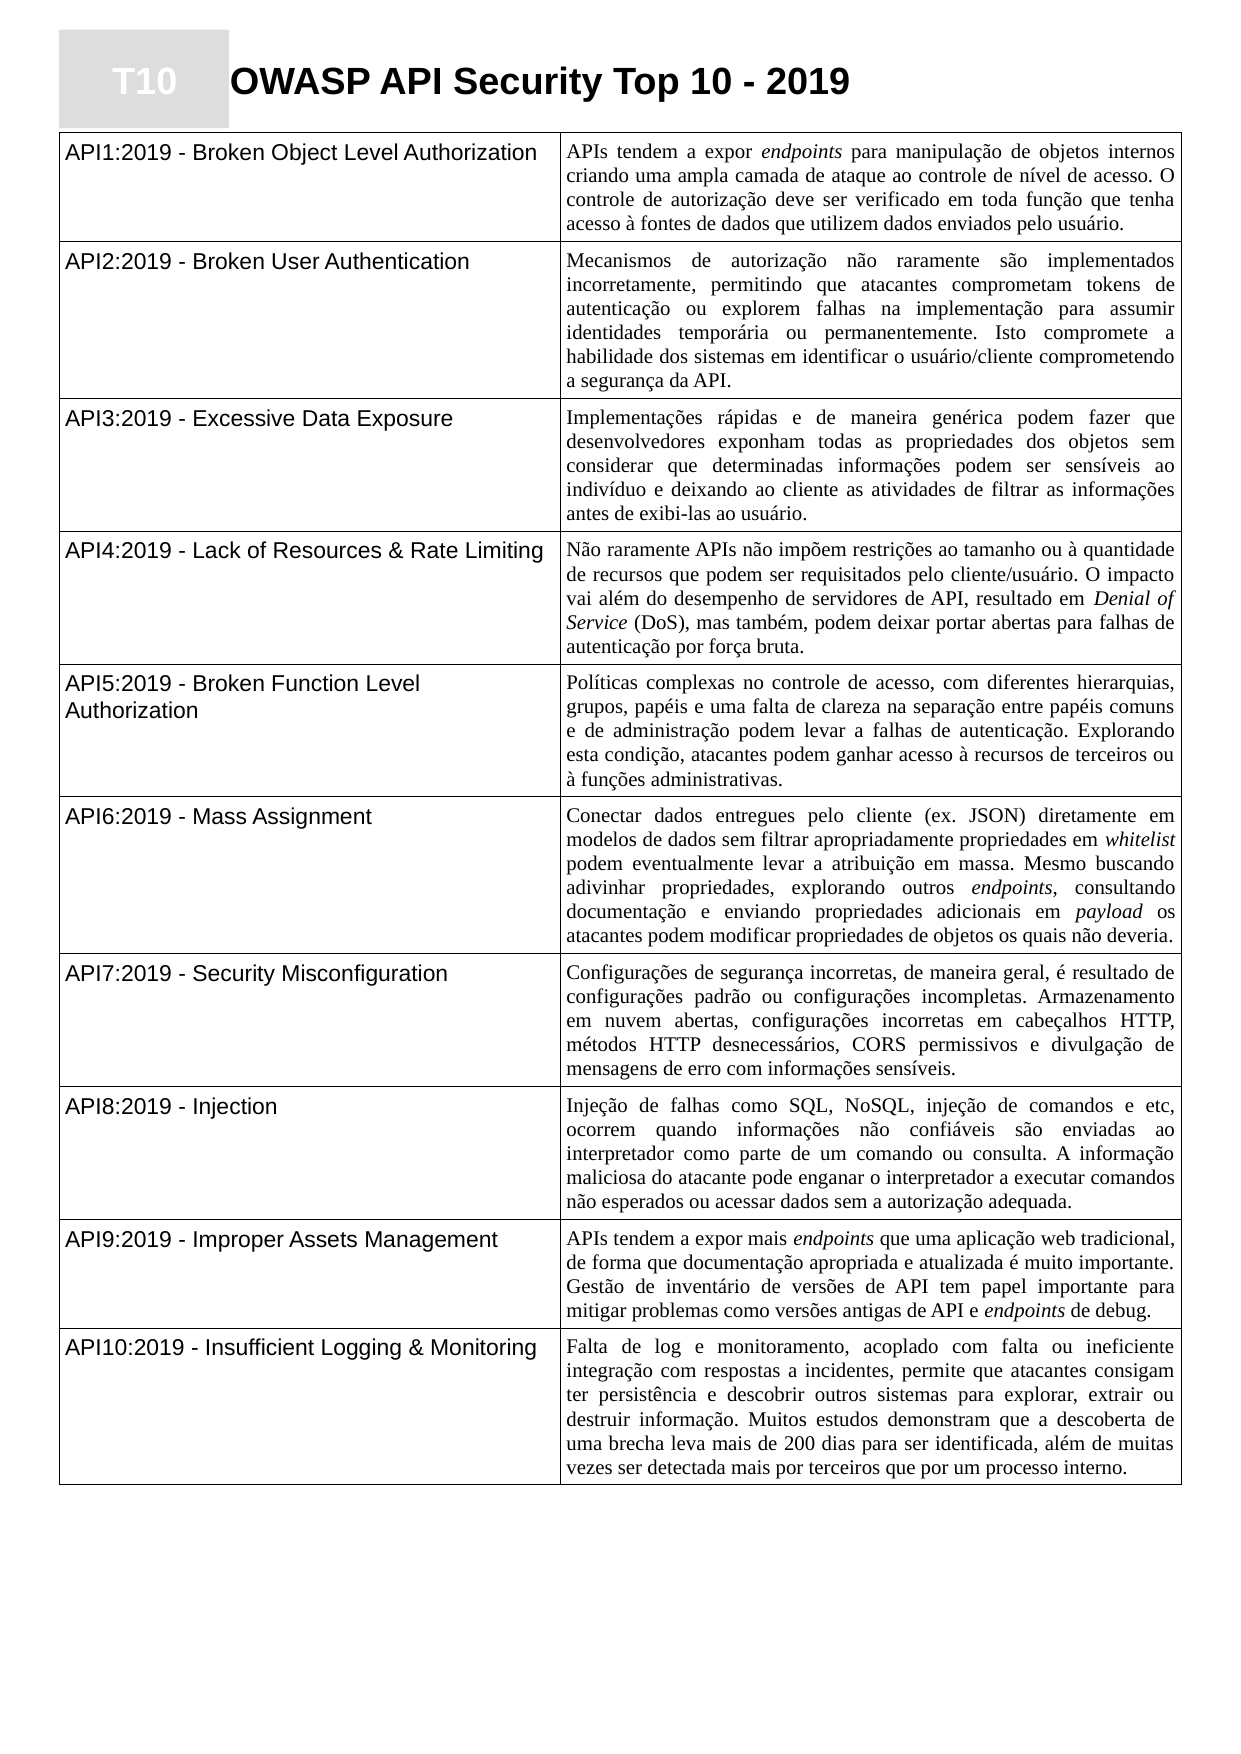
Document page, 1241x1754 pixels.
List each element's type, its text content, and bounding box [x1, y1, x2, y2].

table_cell API9:2019 - Improper Assets Management [60, 1220, 560, 1327]
table_cell APIs tendem a expor mais endpoints que uma aplicação web tradicional, de forma que documentação apropriada e atualizada é muito importante. Gestão de inventário de versões de API tem papel importante para mitigar problemas como versões antigas de API e endpoints de debug. [561, 1220, 1181, 1327]
table_cell Configurações de segurança incorretas, de maneira geral, é resultado de configurações padrão ou configurações incompletas. Armazenamento em nuvem abertas, configurações incorretas em cabeçalhos HTTP, métodos HTTP desnecessários, CORS permissivos e divulgação de mensagens de erro com informações sensíveis. [561, 954, 1181, 1086]
table_cell API10:2019 - Insufficient Logging & Monitoring [60, 1329, 560, 1484]
table_header API1:2019 - Broken Object Level Authorization [60, 133, 560, 241]
table_cell Conectar dados entregues pelo cliente (ex. JSON) diretamente em modelos de dados sem filtrar apropriadamente propriedades em whitelist podem eventualmente levar a atribuição em massa. Mesmo buscando adivinhar propriedades, explorando outros endpoints, consultando documentação e enviando propriedades adicionais em payload os atacantes podem modificar propriedades de objetos os quais não deveria. [561, 797, 1181, 953]
table_cell Falta de log e monitoramento, acoplado com falta ou ineficiente integração com respostas a incidentes, permite que atacantes consigam ter persistência e descobrir outros sistemas para explorar, extrair ou destruir informação. Muitos estudos demonstram que a descoberta de uma brecha leva mais de 200 dias para ser identificada, além de muitas vezes ser detectada mais por terceiros que por um processo interno. [561, 1329, 1181, 1484]
table_cell API7:2019 - Security Misconfiguration [60, 954, 560, 1086]
table_cell API3:2019 - Excessive Data Exposure [60, 399, 560, 531]
table_cell Injeção de falhas como SQL, NoSQL, injeção de comandos e etc, ocorrem quando informações não confiáveis são enviadas ao interpretador como parte de um comando ou consulta. A informação maliciosa do atacante pode enganar o interpretador a executar comandos não esperados ou acessar dados sem a autorização adequada. [561, 1087, 1181, 1219]
table_cell Não raramente APIs não impõem restrições ao tamanho ou à quantidade de recursos que podem ser requisitados pelo cliente/usuário. O impacto vai além do desempenho de servidores de API, resultado em Denial of Service (DoS), mas também, podem deixar portar abertas para falhas de autenticação por força bruta. [561, 532, 1181, 663]
table_cell API5:2019 - Broken Function Level Authorization [60, 665, 560, 796]
table_cell Mecanismos de autorização não raramente são implementados incorretamente, permitindo que atacantes comprometam tokens de autenticação ou explorem falhas na implementação para assumir identidades temporária ou permanentemente. Isto compromete a habilidade dos sistemas em identificar o usuário/cliente comprometendo a segurança da API. [561, 242, 1181, 398]
table_cell API2:2019 - Broken User Authentication [60, 242, 560, 398]
table_cell Implementações rápidas e de maneira genérica podem fazer que desenvolvedores exponham todas as propriedades dos objetos sem considerar que determinadas informações podem ser sensíveis ao indivíduo e deixando ao cliente as atividades de filtrar as informações antes de exibi-las ao usuário. [561, 399, 1181, 531]
table_cell Políticas complexas no controle de acesso, com diferentes hierarquias, grupos, papéis e uma falta de clareza na separação entre papéis comuns e de administração podem levar a falhas de autenticação. Explorando esta condição, atacantes podem ganhar acesso à recursos de terceiros ou à funções administrativas. [561, 665, 1181, 796]
table_header APIs tendem a expor endpoints para manipulação de objetos internos criando uma ampla camada de ataque ao controle de nível de acesso. O controle de autorização deve ser verificado em toda função que tenha acesso à fontes de dados que utilizem dados enviados pelo usuário. [561, 133, 1181, 241]
table_cell API4:2019 - Lack of Resources & Rate Limiting [60, 532, 560, 663]
table_cell API8:2019 - Injection [60, 1087, 560, 1219]
table_cell API6:2019 - Mass Assignment [60, 797, 560, 953]
